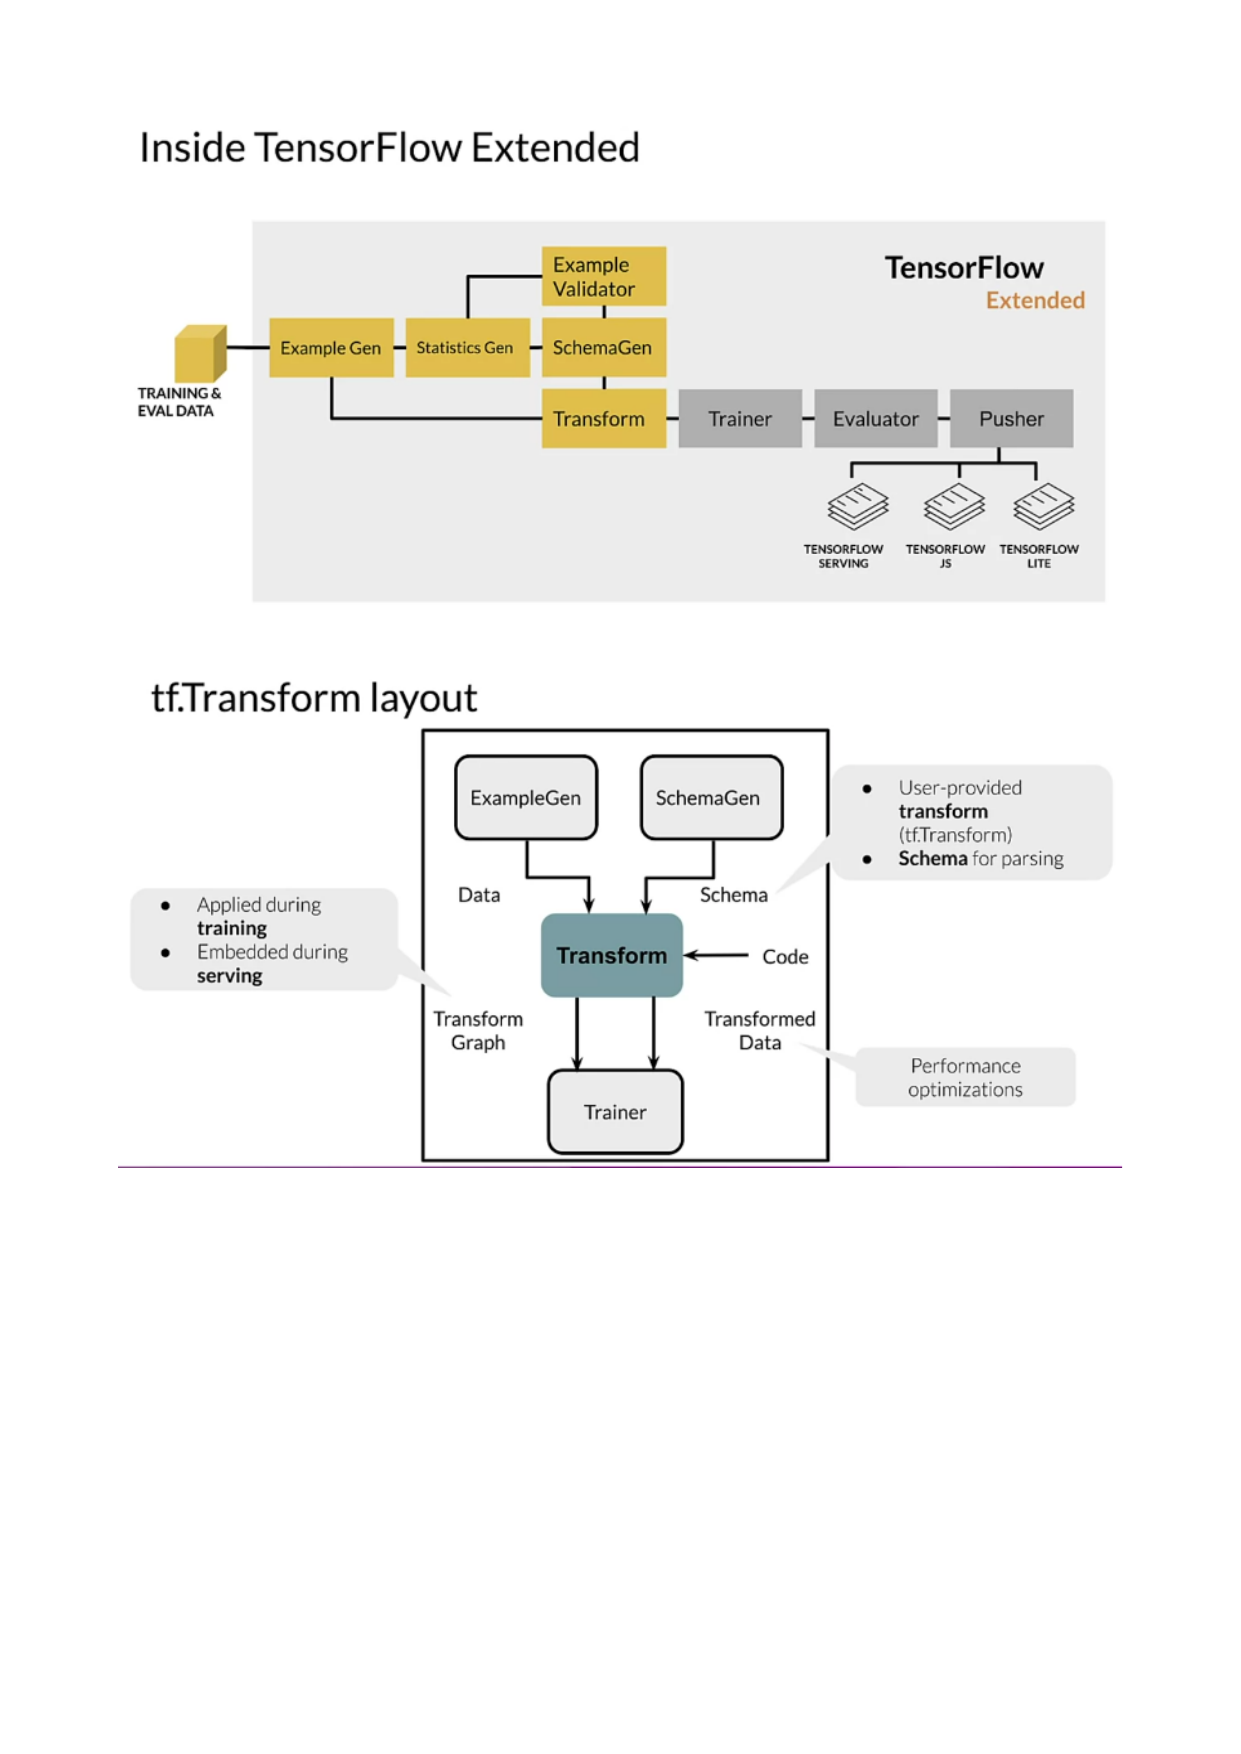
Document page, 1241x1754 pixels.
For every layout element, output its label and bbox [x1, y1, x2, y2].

picture [118, 118, 1123, 608]
picture [118, 665, 1123, 1168]
